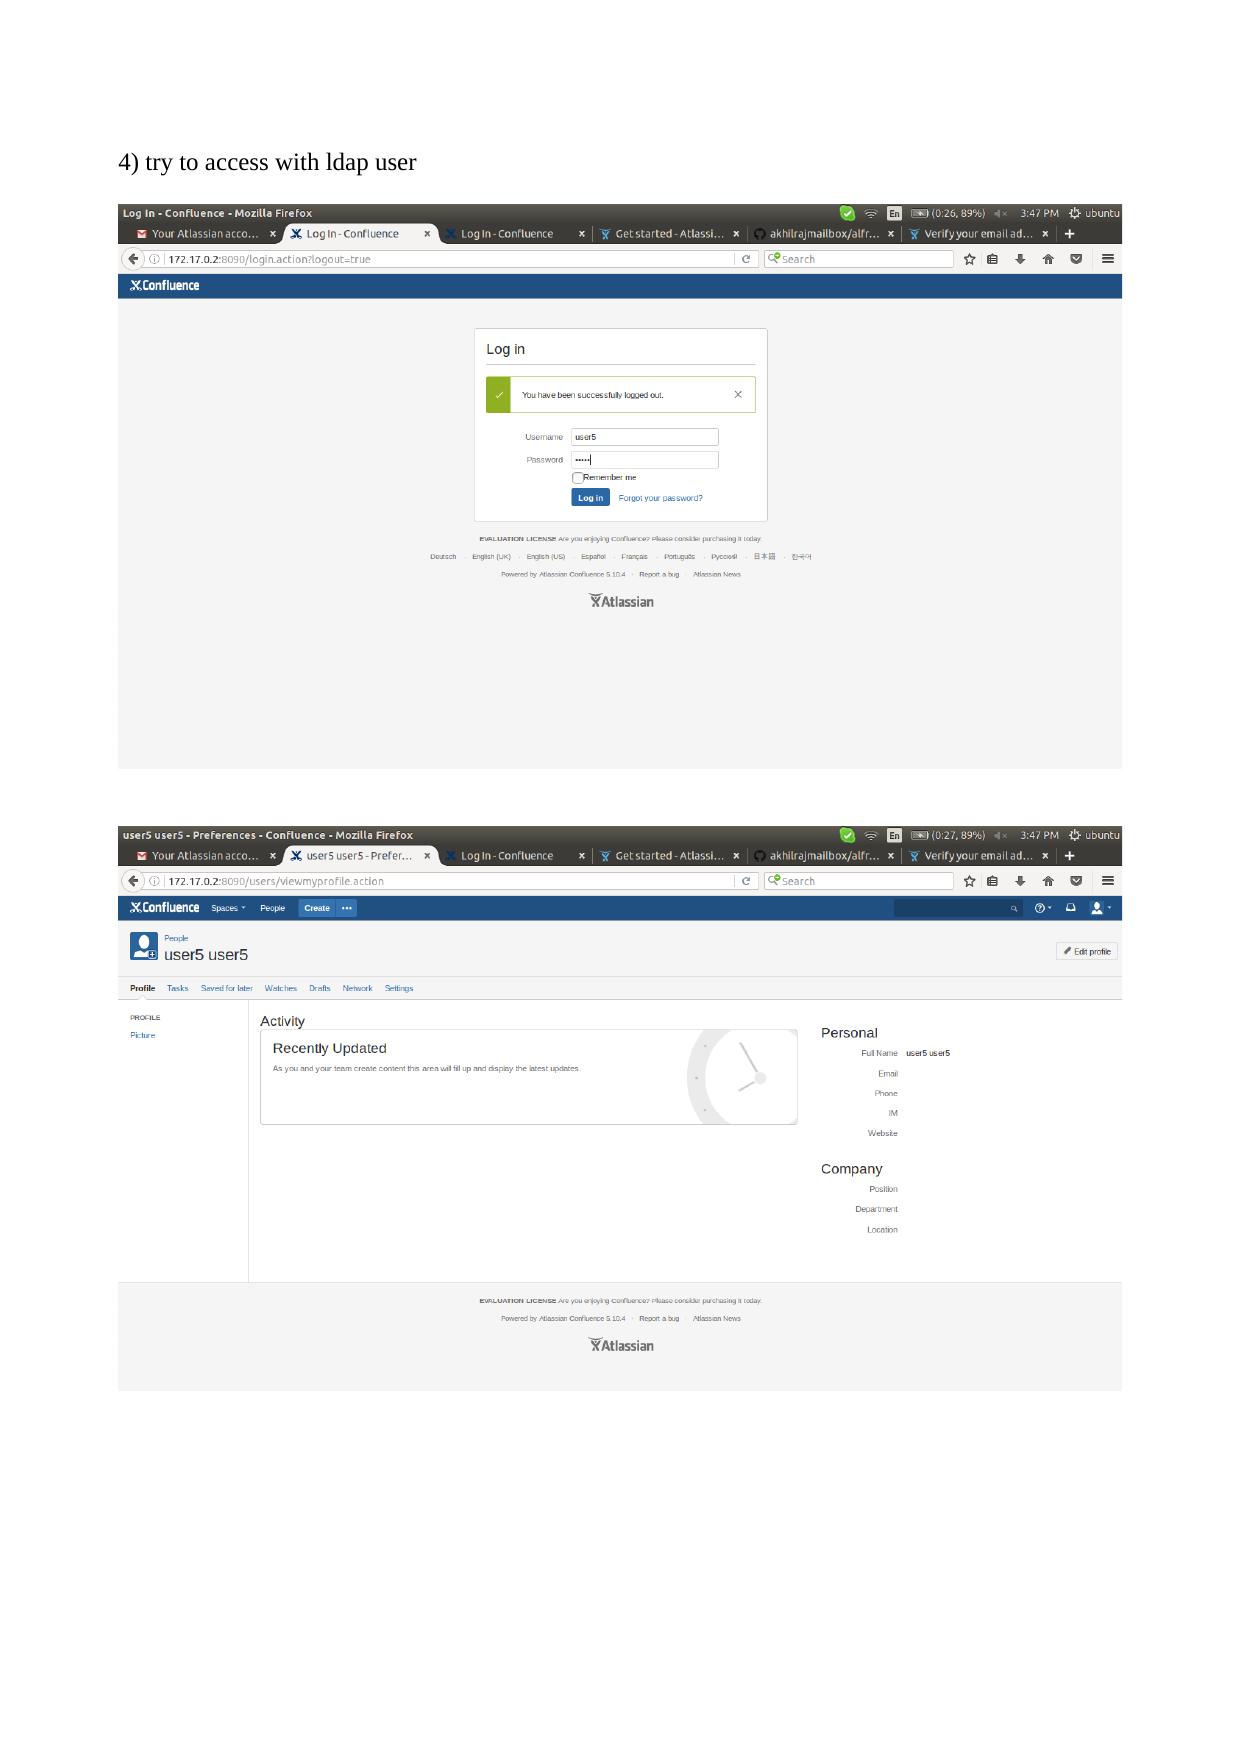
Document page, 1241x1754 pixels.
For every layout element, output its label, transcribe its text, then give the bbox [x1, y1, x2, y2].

picture [118, 204, 1123, 769]
text 4) try to access with ldap user [118, 147, 1122, 176]
picture [118, 826, 1123, 1391]
